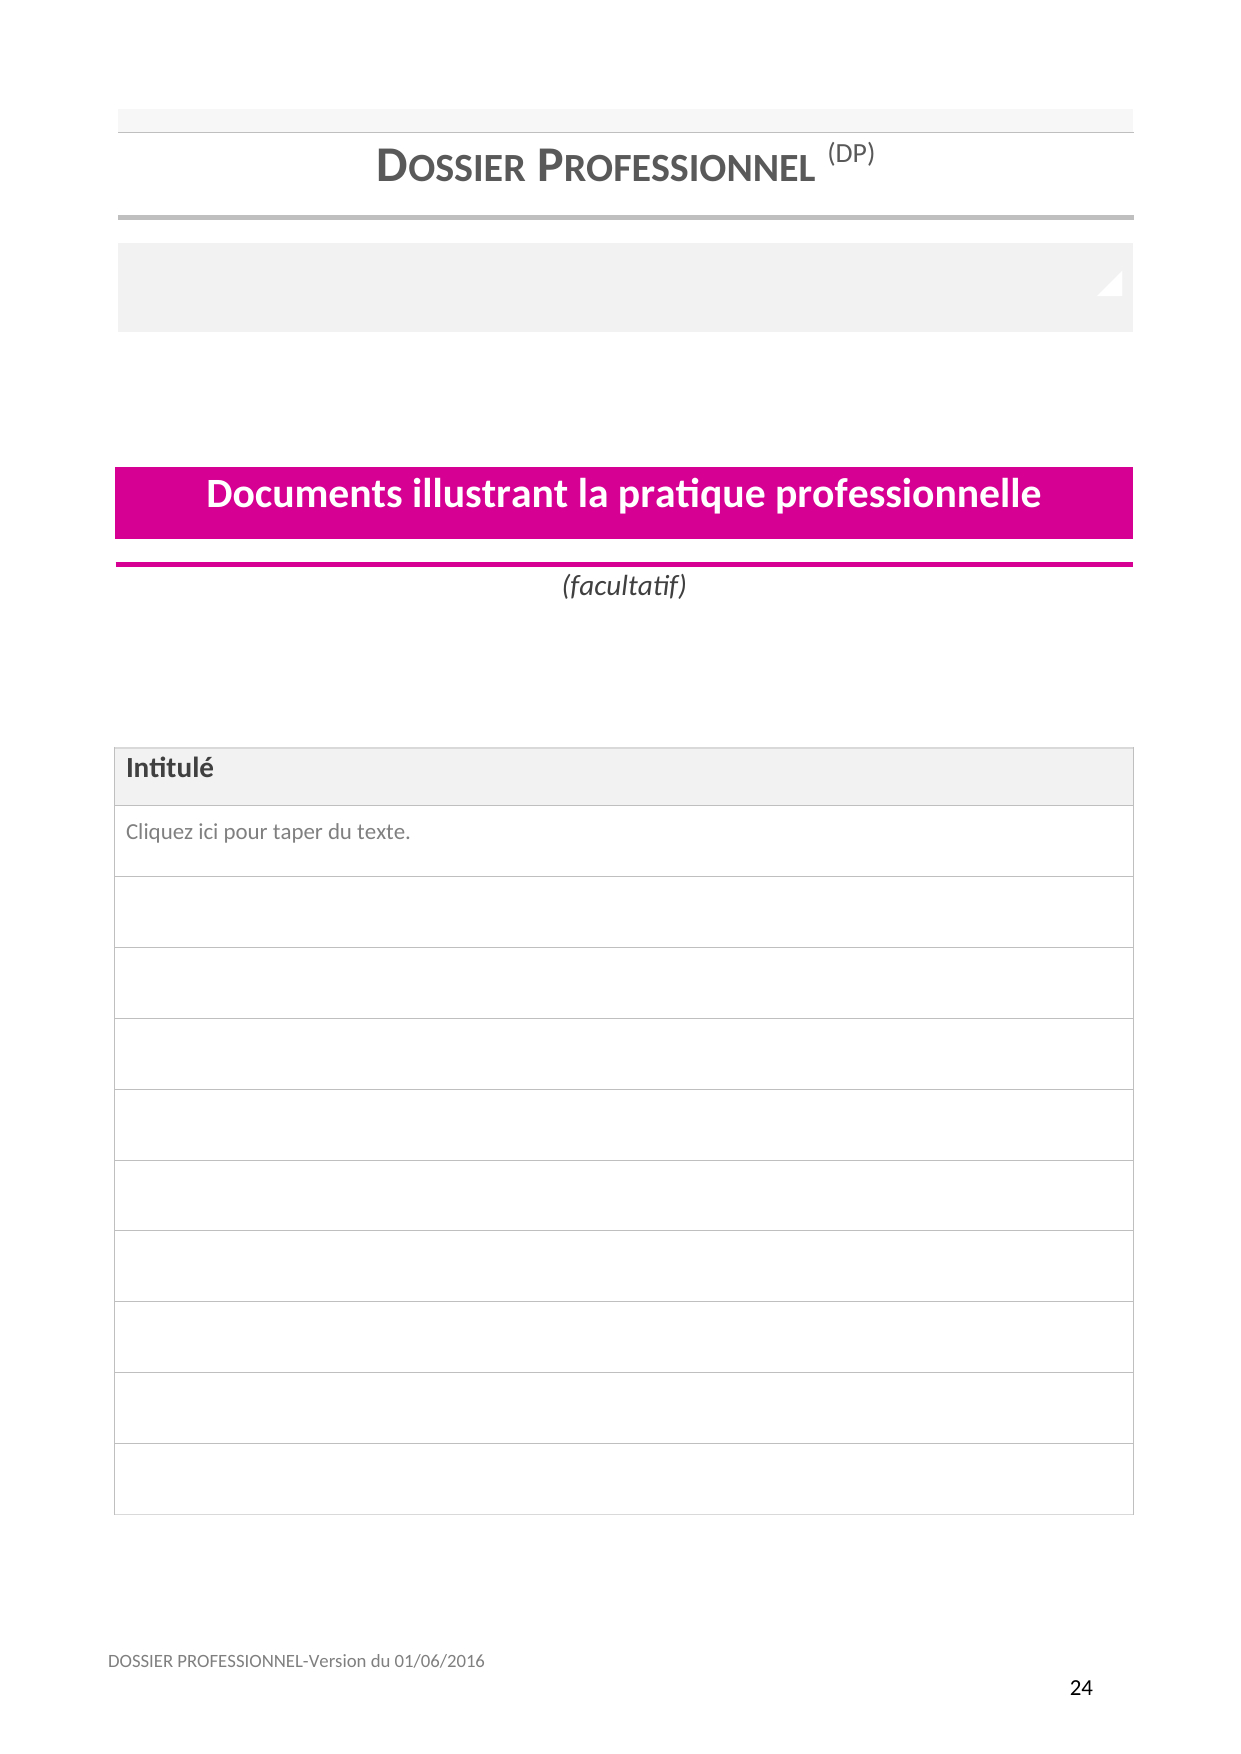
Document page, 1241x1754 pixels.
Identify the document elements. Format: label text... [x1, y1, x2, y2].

table_header Documents illustrant la pratique professionnelle [115, 467, 1133, 539]
table_cell [115, 948, 1133, 1018]
table_cell [115, 1302, 1133, 1372]
table_cell [115, 1161, 1133, 1230]
table_cell [115, 1019, 1133, 1089]
table_cell [115, 1090, 1133, 1159]
table_cell [115, 1373, 1133, 1443]
table_cell Cliquez ici pour taper du texte. [115, 806, 1133, 876]
table_cell [115, 1444, 1133, 1514]
table_cell (facultatif) [115, 563, 1133, 747]
table_cell [115, 539, 1133, 562]
table_cell Intitulé [115, 749, 1133, 805]
table_cell [115, 877, 1133, 947]
table_cell [115, 1231, 1133, 1301]
